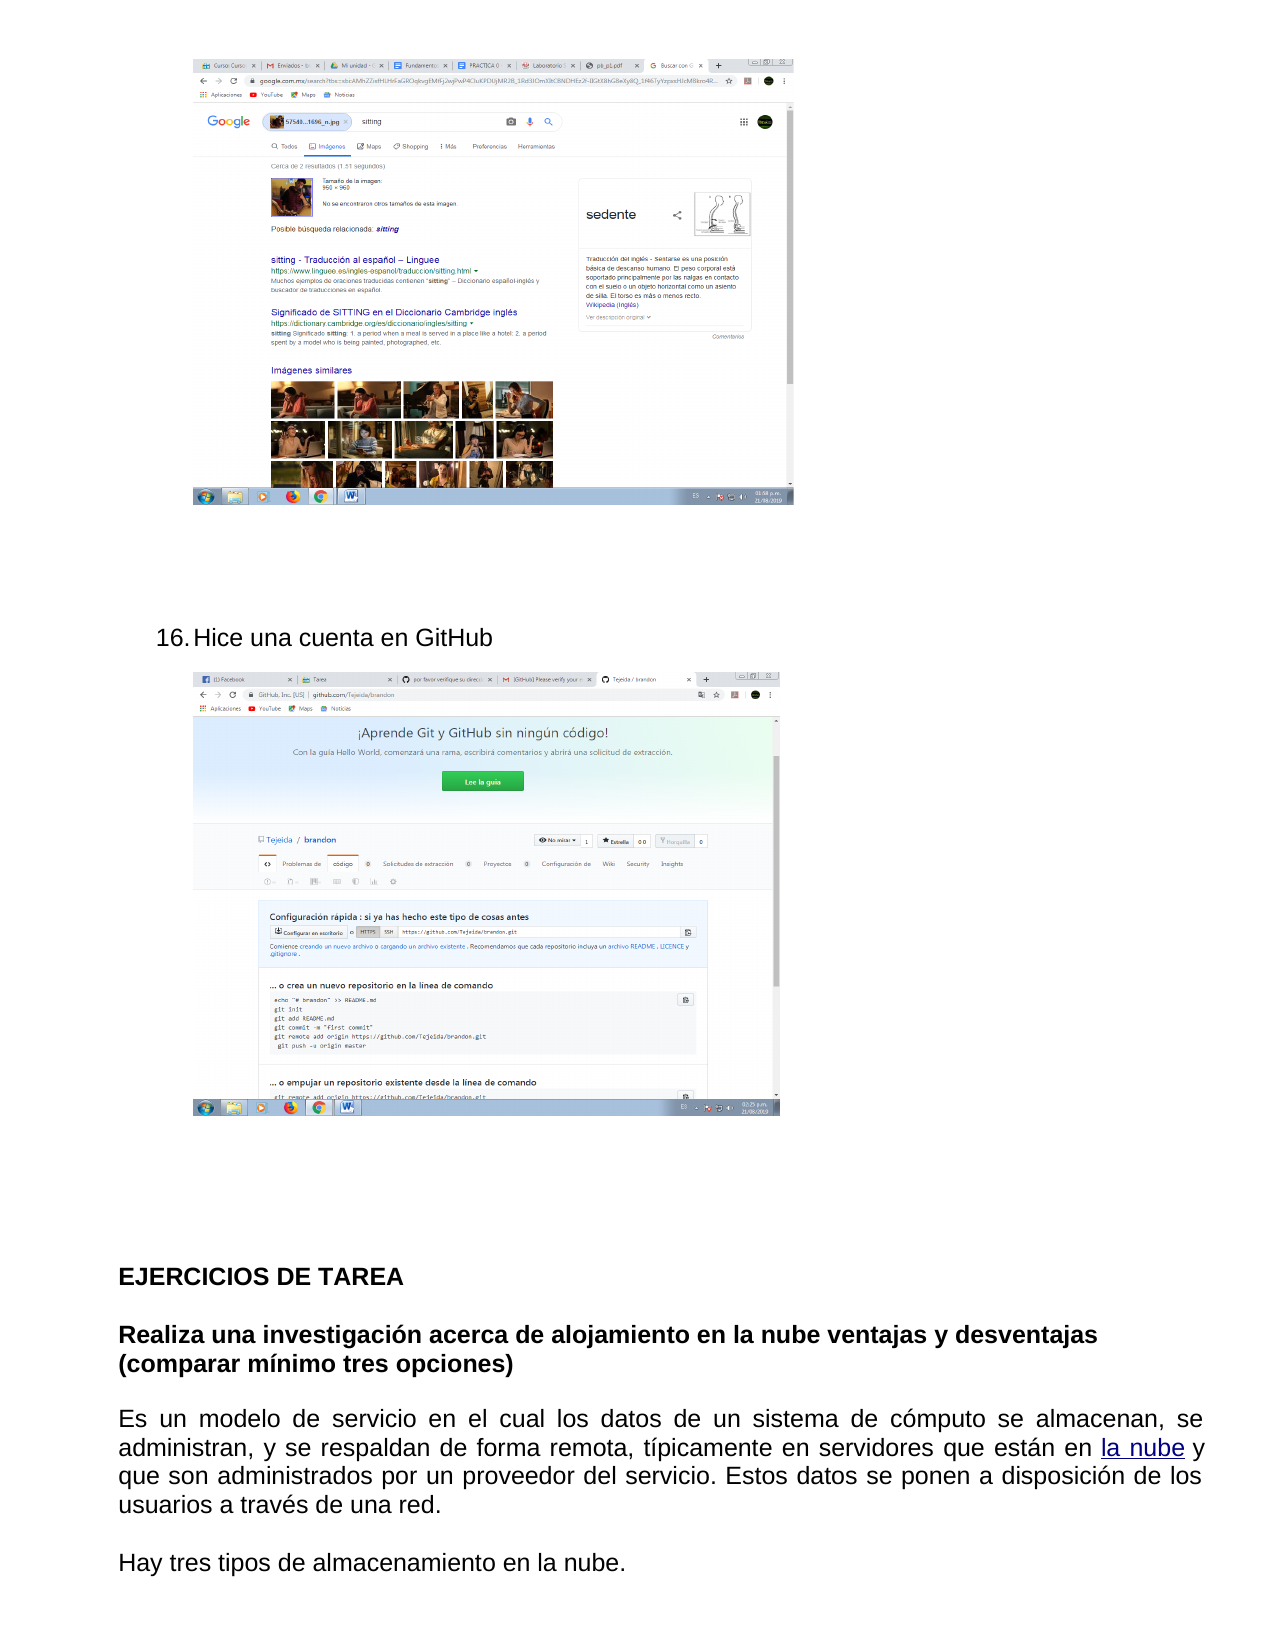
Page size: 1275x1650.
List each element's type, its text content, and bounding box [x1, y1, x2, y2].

text Es un modelo de servicio en el cual los datos de un sistema de cómputo se almacenan, se administran, y se respaldan de forma remota, típicamente en servidores que están en la nube y que son administrados por un proveedor del servicio. Estos datos se ponen a disposición de los usuarios a través de una red. [118, 1404, 1205, 1519]
list Hice una cuenta en GitHub [156, 623, 1205, 652]
text Hay tres tipos de almacenamiento en la nube. [118, 1547, 1205, 1576]
text Realiza una investigación acerca de alojamiento en la nube ventajas y desventajas (comparar mínimo tres opciones) [118, 1320, 1205, 1377]
text EJERCICIOS DE TAREA [118, 1262, 1205, 1291]
